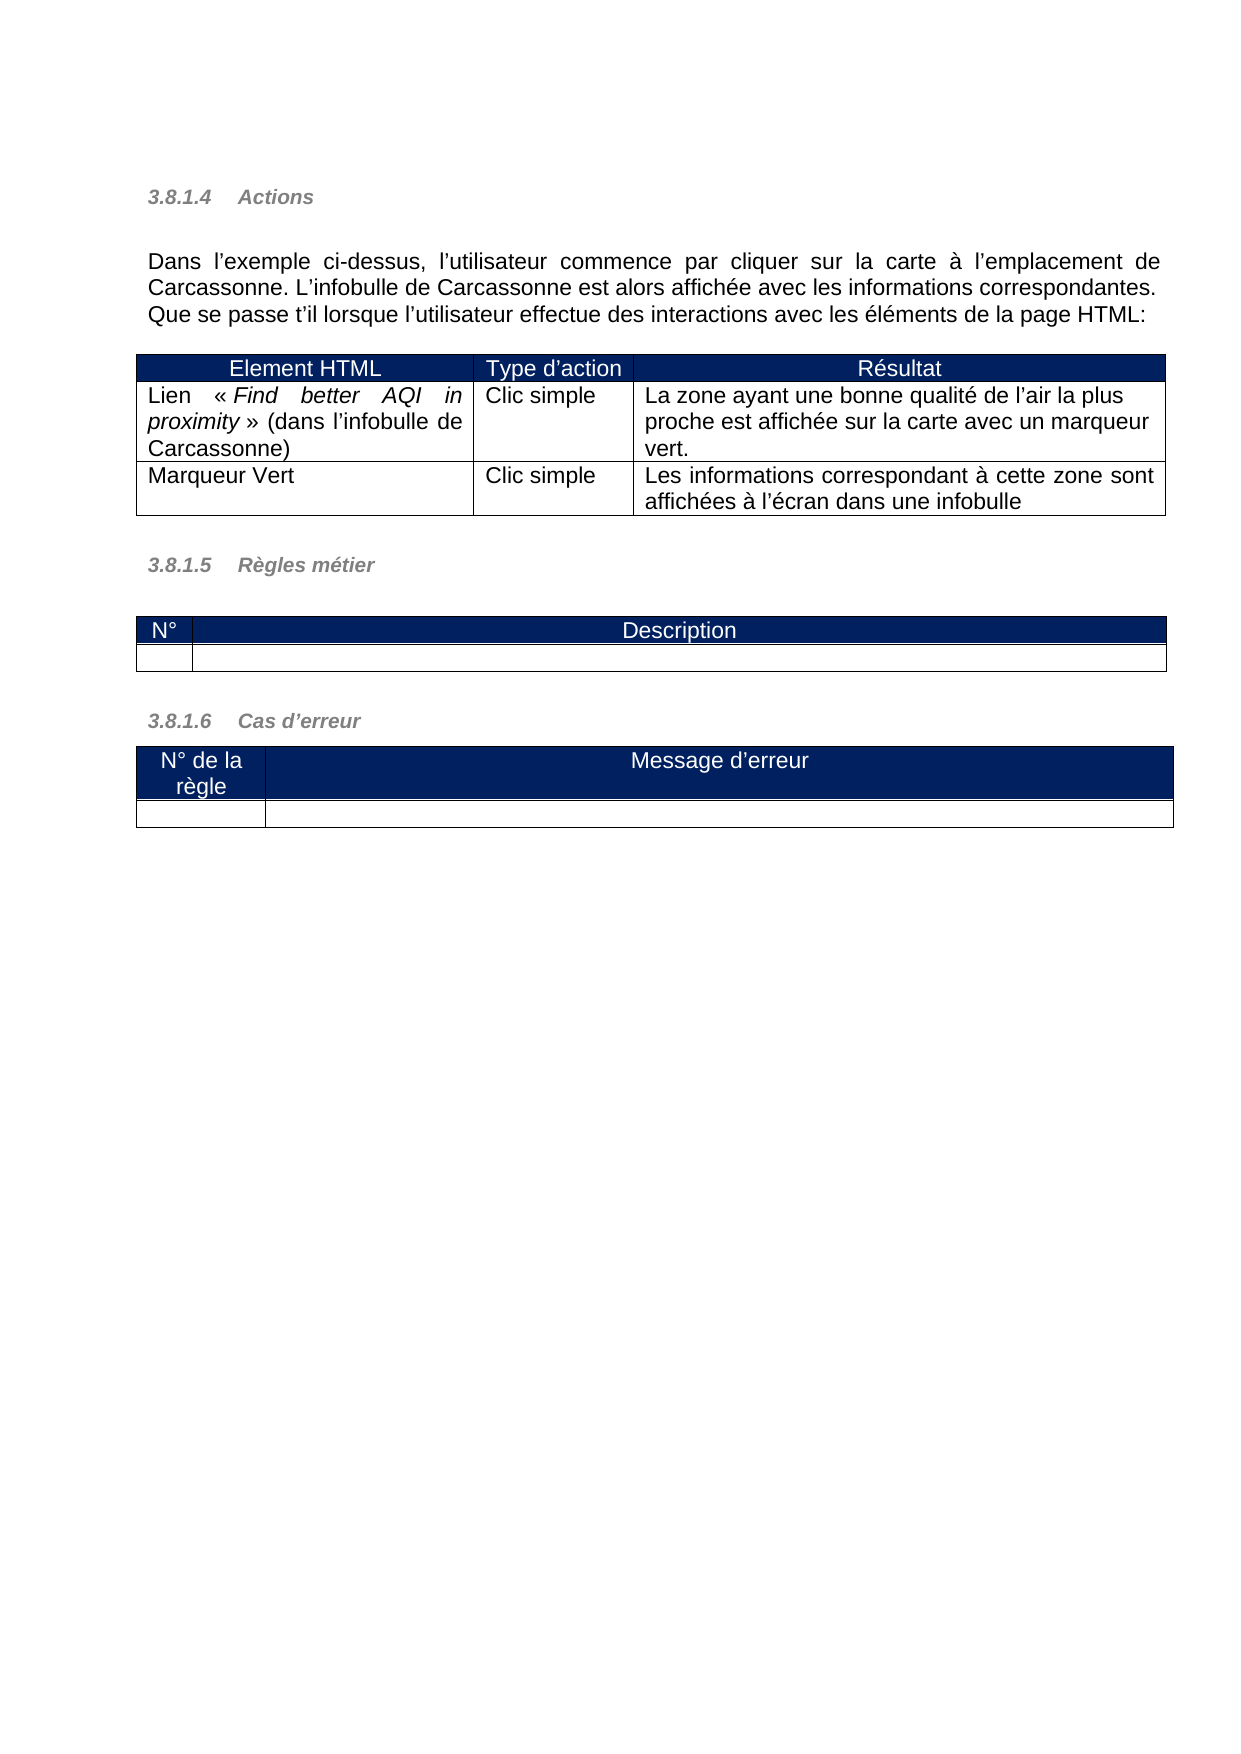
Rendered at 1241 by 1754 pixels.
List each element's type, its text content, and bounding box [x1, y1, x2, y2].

table_cell [266, 801, 1173, 827]
table_header Message d’erreur [266, 747, 1173, 799]
table_cell Marqueur Vert [137, 462, 473, 515]
table_cell Les informations correspondant à cette zone sont affichées à l’écran dans une infobulle [634, 462, 1165, 515]
subtitle Actions [148, 185, 1162, 209]
table_header Description [193, 617, 1166, 643]
text Que se passe t’il lorsque l’utilisateur effectue des interactions avec les éléments de la page HTML: [148, 301, 1162, 327]
text Dans l’exemple ci-dessus, l’utilisateur commence par cliquer sur la carte à l’emplacement de Carcassonne. L’infobulle de Carcassonne est alors affichée avec les informations correspondantes. [148, 248, 1162, 301]
table_cell Lien « Find better AQI in proximity » (dans l’infobulle de Carcassonne) [137, 382, 473, 461]
table_cell Clic simple [474, 382, 633, 461]
table_header Résultat [634, 355, 1165, 381]
table_cell [137, 801, 265, 827]
table_cell Clic simple [474, 462, 633, 515]
table_header Element HTML [137, 355, 473, 381]
subtitle Cas d’erreur [148, 709, 1162, 733]
table_cell [137, 645, 192, 671]
table_header N° [137, 617, 192, 643]
table_header N° de la règle [137, 747, 265, 799]
table_cell [193, 645, 1166, 671]
table_cell La zone ayant une bonne qualité de l’air la plus proche est affichée sur la carte avec un marqueur vert. [634, 382, 1165, 461]
subtitle Règles métier [148, 553, 1162, 577]
table_header Type d’action [474, 355, 633, 381]
